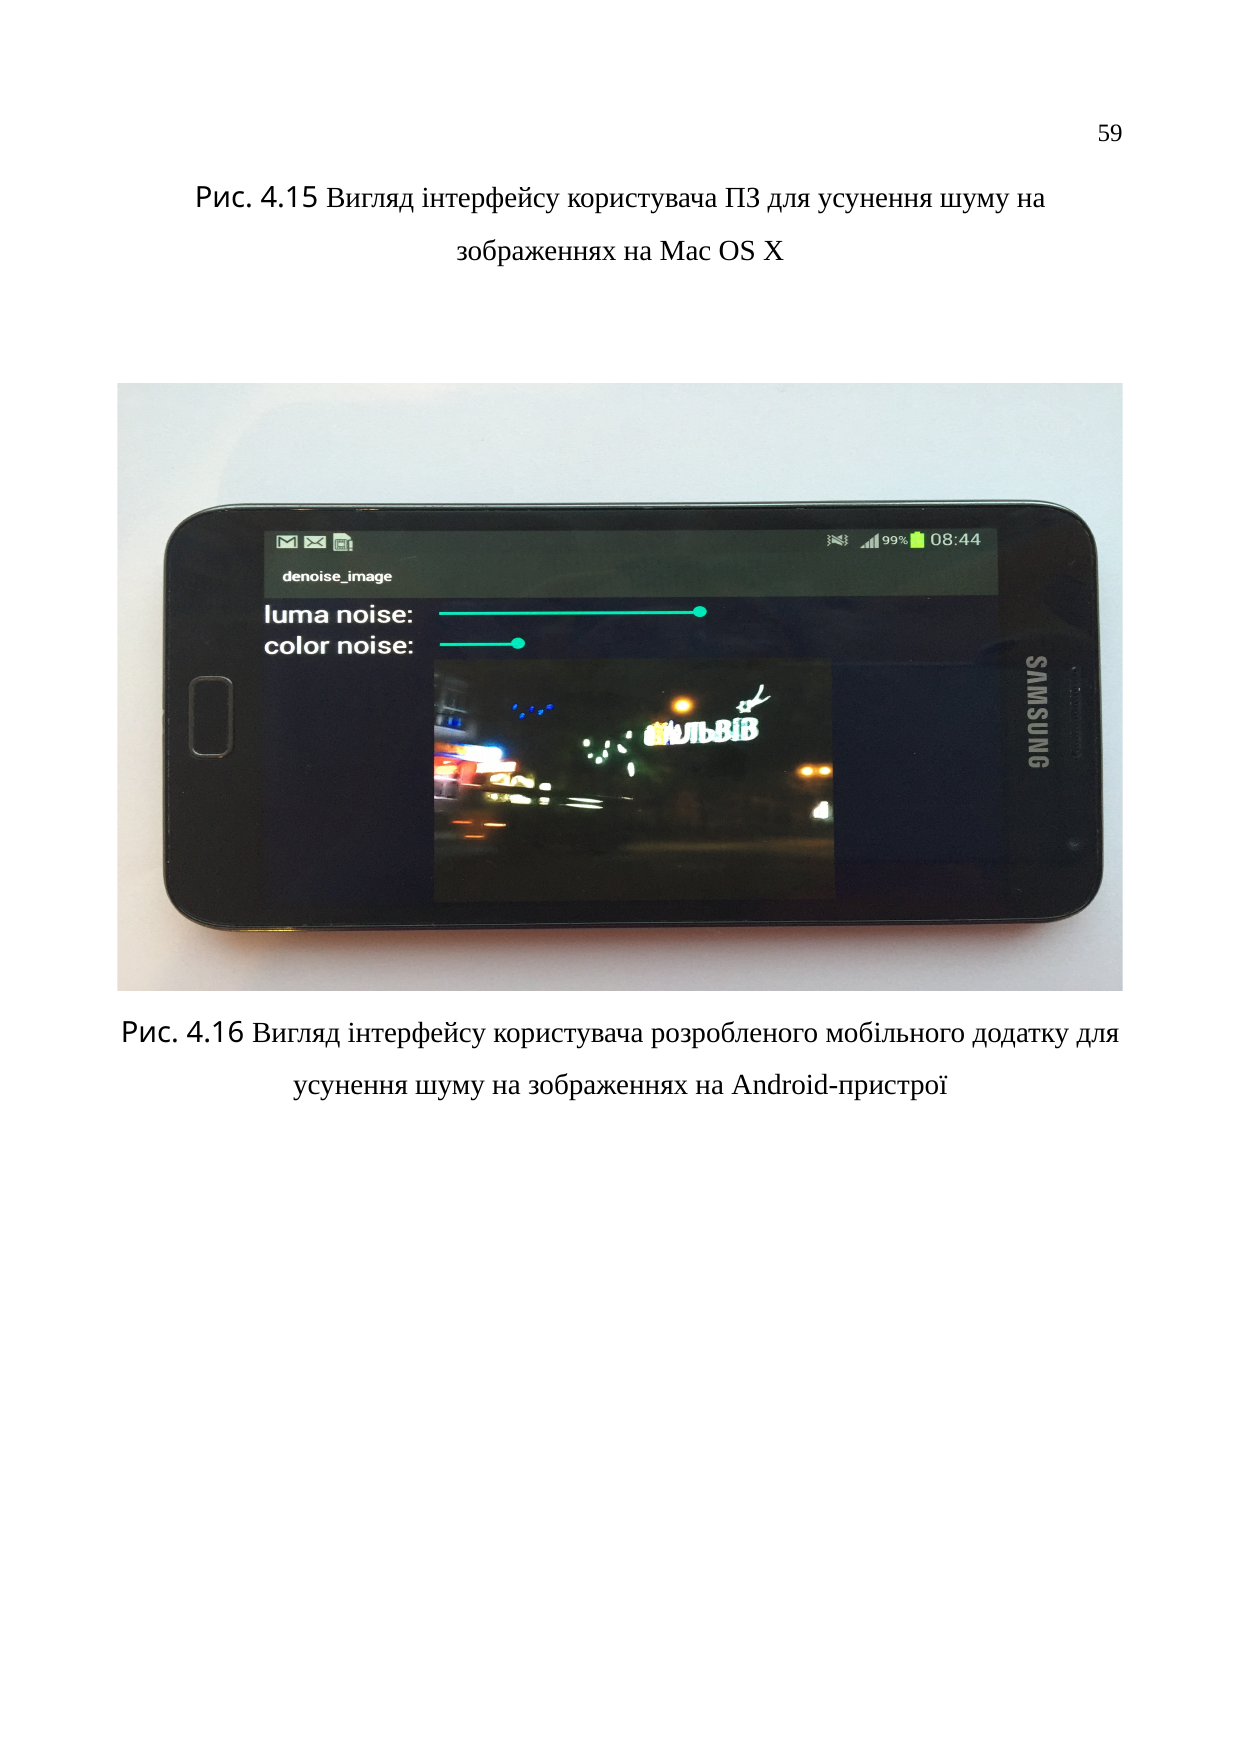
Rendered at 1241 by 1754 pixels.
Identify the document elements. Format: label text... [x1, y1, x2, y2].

text Рис. 4.15 Вигляд інтерфейсу користувача ПЗ для усунення шуму на зображеннях на Mac OS X [118, 176, 1122, 266]
picture [117, 383, 1123, 991]
text Рис. 4.16 Вигляд інтерфейсу користувача розробленого мобільного додатку для усунення шуму на зображеннях на Android-пристрої [118, 991, 1122, 1101]
